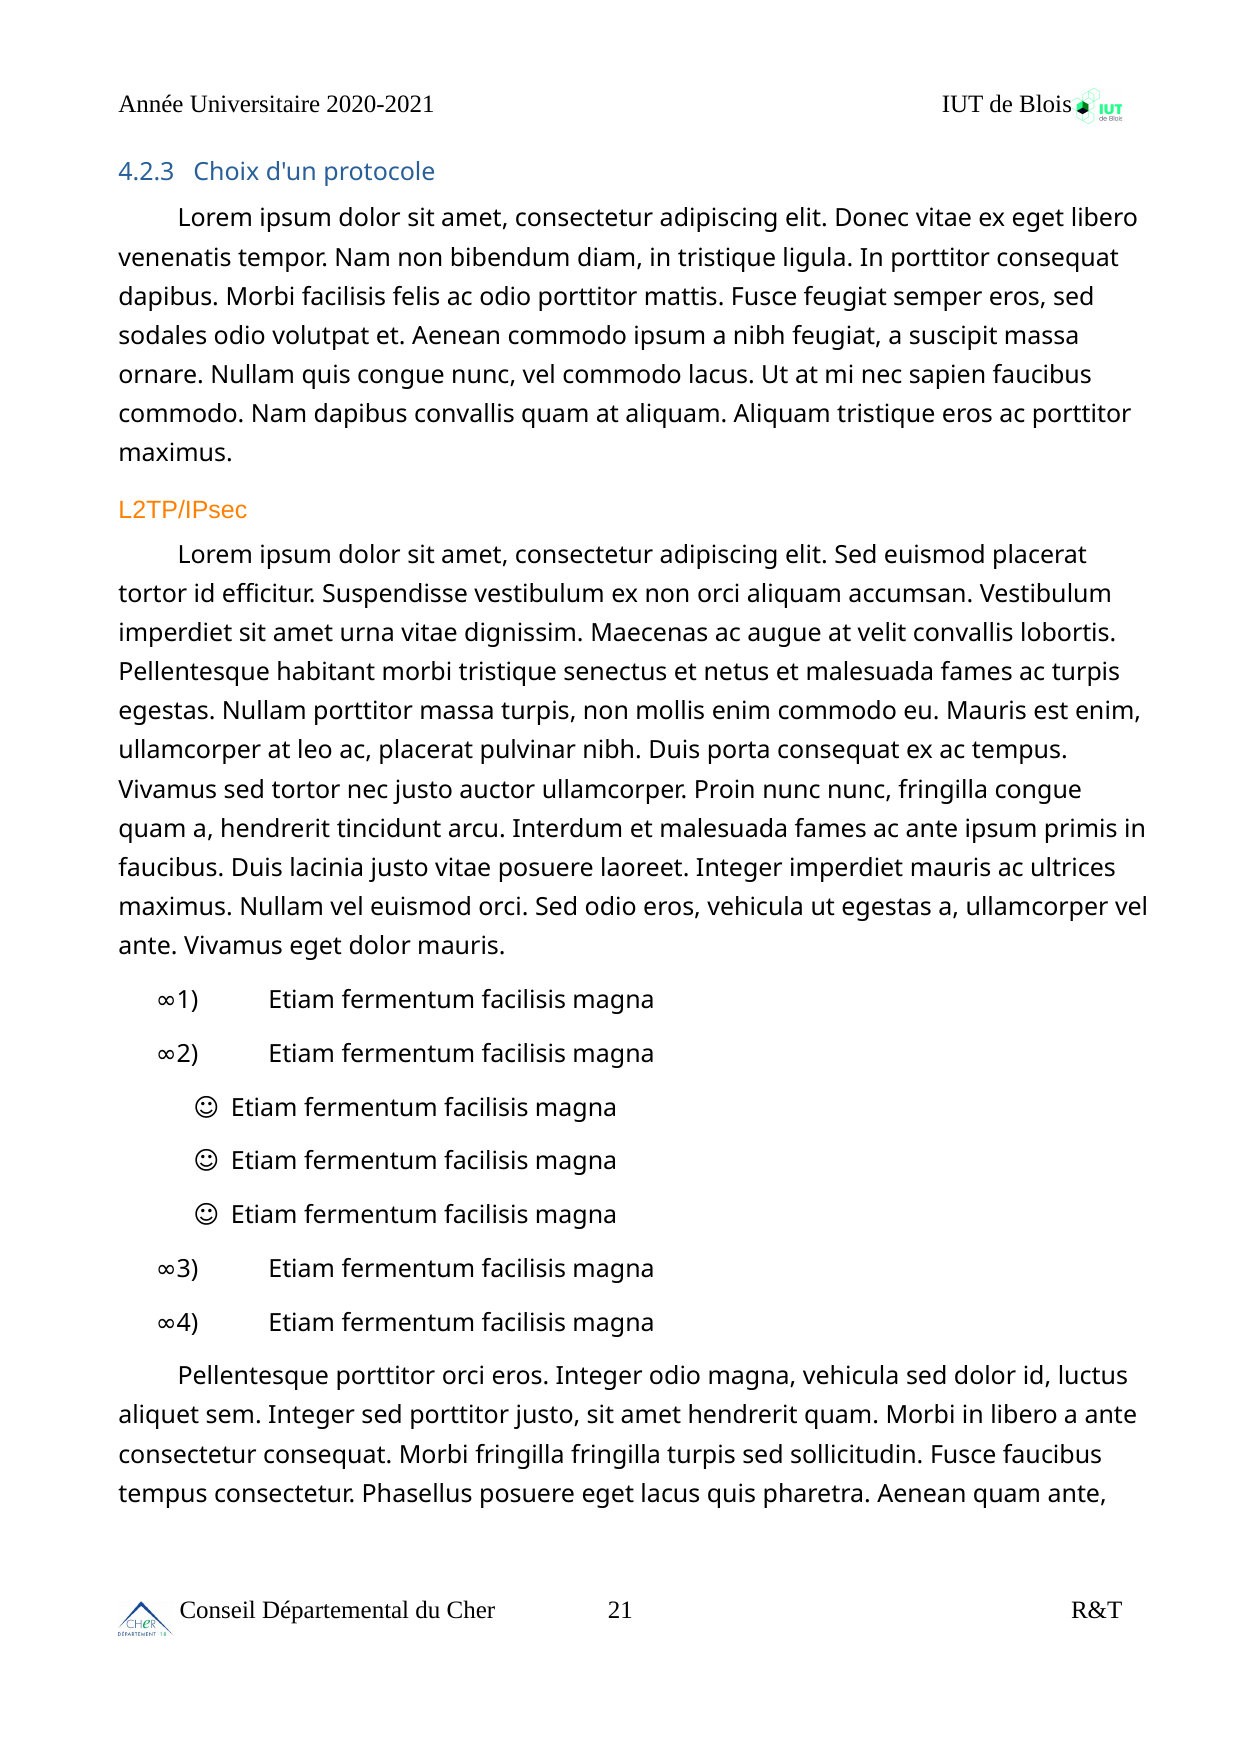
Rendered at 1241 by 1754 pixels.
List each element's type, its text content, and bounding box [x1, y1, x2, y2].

list Etiam fermentum facilisis magna [193, 1197, 1152, 1231]
list Etiam fermentum facilisis magna [156, 982, 1152, 1016]
text Lorem ipsum dolor sit amet, consectetur adipiscing elit. Donec vitae ex eget libero venenatis tempor. Nam non bibendum diam, in tristique ligula. In porttitor consequat dapibus. Morbi facilisis felis ac odio porttitor mattis. Fusce feugiat semper eros, sed sodales odio volutpat et. Aenean commodo ipsum a nibh feugiat, a suscipit massa ornare. Nullam quis congue nunc, vel commodo lacus. Ut at mi nec sapien faucibus commodo. Nam dapibus convallis quam at aliquam. Aliquam tristique eros ac porttitor maximus. [118, 200, 1152, 469]
list Etiam fermentum facilisis magna [156, 1035, 1152, 1069]
text L2TP/IPsec [118, 495, 1152, 524]
text Pellentesque porttitor orci eros. Integer odio magna, vehicula sed dolor id, luctus aliquet sem. Integer sed porttitor justo, sit amet hendrerit quam. Morbi in libero a ante consectetur consequat. Morbi fringilla fringilla turpis sed sollicitudin. Fusce faucibus tempus consectetur. Phasellus posuere eget lacus quis pharetra. Aenean quam ante, [118, 1358, 1152, 1509]
subtitle Choix d'un protocole [118, 153, 1152, 187]
list Etiam fermentum facilisis magna [193, 1143, 1152, 1177]
text Lorem ipsum dolor sit amet, consectetur adipiscing elit. Sed euismod placerat tortor id efficitur. Suspendisse vestibulum ex non orci aliquam accumsan. Vestibulum imperdiet sit amet urna vitae dignissim. Maecenas ac augue at velit convallis lobortis. Pellentesque habitant morbi tristique senectus et netus et malesuada fames ac turpis egestas. Nullam porttitor massa turpis, non mollis enim commodo eu. Mauris est enim, ullamcorper at leo ac, placerat pulvinar nibh. Duis porta consequat ex ac tempus. Vivamus sed tortor nec justo auctor ullamcorper. Proin nunc nunc, fringilla congue quam a, hendrerit tincidunt arcu. Interdum et malesuada fames ac ante ipsum primis in faucibus. Duis lacinia justo vitae posuere laoreet. Integer imperdiet mauris ac ultrices maximus. Nullam vel euismod orci. Sed odio eros, vehicula ut egestas a, ullamcorper vel ante. Vivamus eget dolor mauris. [118, 536, 1152, 962]
picture [1071, 88, 1123, 124]
list Etiam fermentum facilisis magna [156, 1304, 1152, 1338]
picture [118, 1601, 174, 1636]
list Etiam fermentum facilisis magna [156, 1250, 1152, 1284]
list Etiam fermentum facilisis magna [193, 1089, 1152, 1123]
